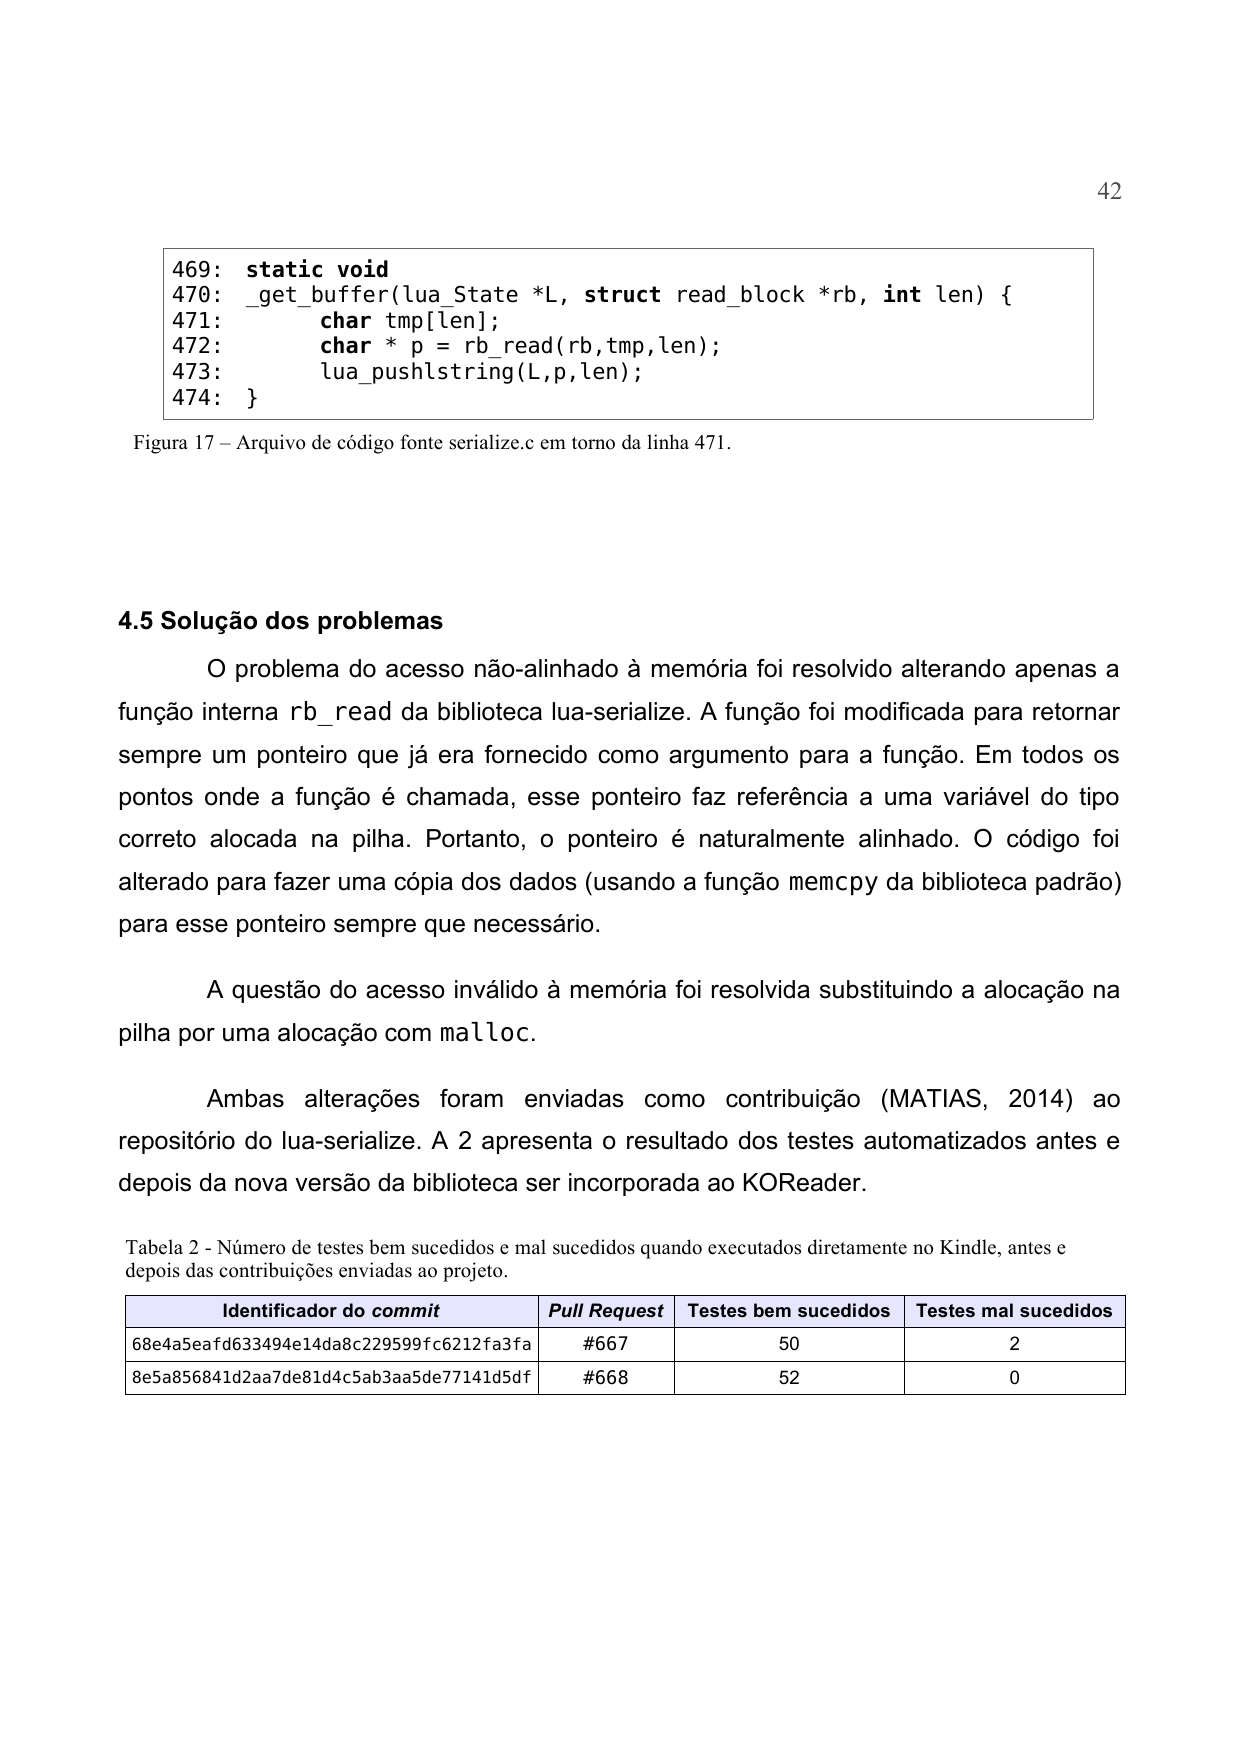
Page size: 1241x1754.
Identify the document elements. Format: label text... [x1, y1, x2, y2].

table_cell 0 [905, 1362, 1125, 1394]
text Observando o código fonte, é possível inferir-se a causa: a vetor tmp é alocado na pilha, devido à forma como é declarado. A pilha tem tamanho variável dependendo do ambiente no qual o código é executado, e é compreensível que um sistema embarcado, que dispõe de uma quantidade reduzida de memória, adote um tamanho menor como padrão para a pilha. [164, 249, 1093, 419]
table_cell #667 [539, 1328, 674, 1361]
table_cell 50 [675, 1328, 904, 1361]
table_cell 52 [675, 1362, 904, 1394]
table_cell 68e4a5eafd633494e14da8c229599fc6212fa3fa [126, 1328, 538, 1361]
text A questão do acesso inválido à memória foi resolvida substituindo a alocação na pilha por uma alocação com malloc. [118, 976, 1122, 1047]
text O problema do acesso não-alinhado à memória foi resolvido alterando apenas a função interna rb_read da biblioteca lua-serialize. A função foi modificada para retornar sempre um ponteiro que já era fornecido como argumento para a função. Em todos os pontos onde a função é chamada, esse ponteiro faz referência a uma variável do tipo correto alocada na pilha. Portanto, o ponteiro é naturalmente alinhado. O código foi alterado para fazer uma cópia dos dados (usando a função memcpy da biblioteca padrão) para esse ponteiro sempre que necessário. [118, 655, 1122, 938]
text 470: _get_buffer(lua_State *L, struct read_block *rb, int len) { [172, 282, 1084, 308]
table_cell 8e5a856841d2aa7de81d4c5ab3aa5de77141d5df [126, 1362, 538, 1394]
text 471: char tmp[len]; [172, 308, 1084, 333]
table_header Pull Request [539, 1296, 674, 1327]
text Ambas alterações foram enviadas como contribuição (MATIAS, 2014) ao repositório do lua-serialize. A Tabela 2 apresenta o resultado dos testes automatizados antes e depois da nova versão da biblioteca ser incorporada ao KOReader. [125, 1395, 1125, 1430]
table_cell 2 [905, 1328, 1125, 1361]
table_header Testes bem sucedidos [675, 1296, 904, 1327]
text 474: } [172, 384, 1084, 410]
text 473: lua_pushlstring(L,p,len); [172, 359, 1084, 384]
table_header Testes mal sucedidos [905, 1296, 1125, 1327]
subtitle Solução dos problemas [118, 607, 1122, 635]
text Figura 17 – Arquivo de código fonte serialize.c em torno da linha 471. [133, 277, 1123, 454]
text 472: char * p = rb_read(rb,tmp,len); [172, 333, 1084, 359]
text Tabela 2 - Número de testes bem sucedidos e mal sucedidos quando executados diretamente no Kindle, antes e depois das contribuições enviadas ao projeto. [125, 1236, 1125, 1282]
text Ambas alterações foram enviadas como contribuição (MATIAS, 2014) ao repositório do lua-serialize. A Tabela 2 apresenta o resultado dos testes automatizados antes e depois da nova versão da biblioteca ser incorporada ao KOReader. [125, 1224, 1125, 1236]
table_header Identificador do commit [126, 1296, 538, 1327]
text Observando o código fonte, é possível inferir-se a causa: a vetor tmp é alocado na pilha, devido à forma como é declarado. A pilha tem tamanho variável dependendo do ambiente no qual o código é executado, e é compreensível que um sistema embarcado, que dispõe de uma quantidade reduzida de memória, adote um tamanho menor como padrão para a pilha. [133, 454, 1123, 482]
table_cell #668 [539, 1362, 674, 1394]
text Ambas alterações foram enviadas como contribuição (MATIAS, 2014) ao repositório do lua-serialize. A Tabela 2 apresenta o resultado dos testes automatizados antes e depois da nova versão da biblioteca ser incorporada ao KOReader. [125, 1282, 1125, 1295]
text 469: static void [172, 257, 1084, 282]
text Observando o código fonte, é possível inferir-se a causa: a vetor tmp é alocado na pilha, devido à forma como é declarado. A pilha tem tamanho variável dependendo do ambiente no qual o código é executado, e é compreensível que um sistema embarcado, que dispõe de uma quantidade reduzida de memória, adote um tamanho menor como padrão para a pilha. [133, 236, 1123, 277]
text Ambas alterações foram enviadas como contribuição (MATIAS, 2014) ao repositório do lua-serialize. A Tabela 2 apresenta o resultado dos testes automatizados antes e depois da nova versão da biblioteca ser incorporada ao KOReader. [118, 1085, 1122, 1197]
